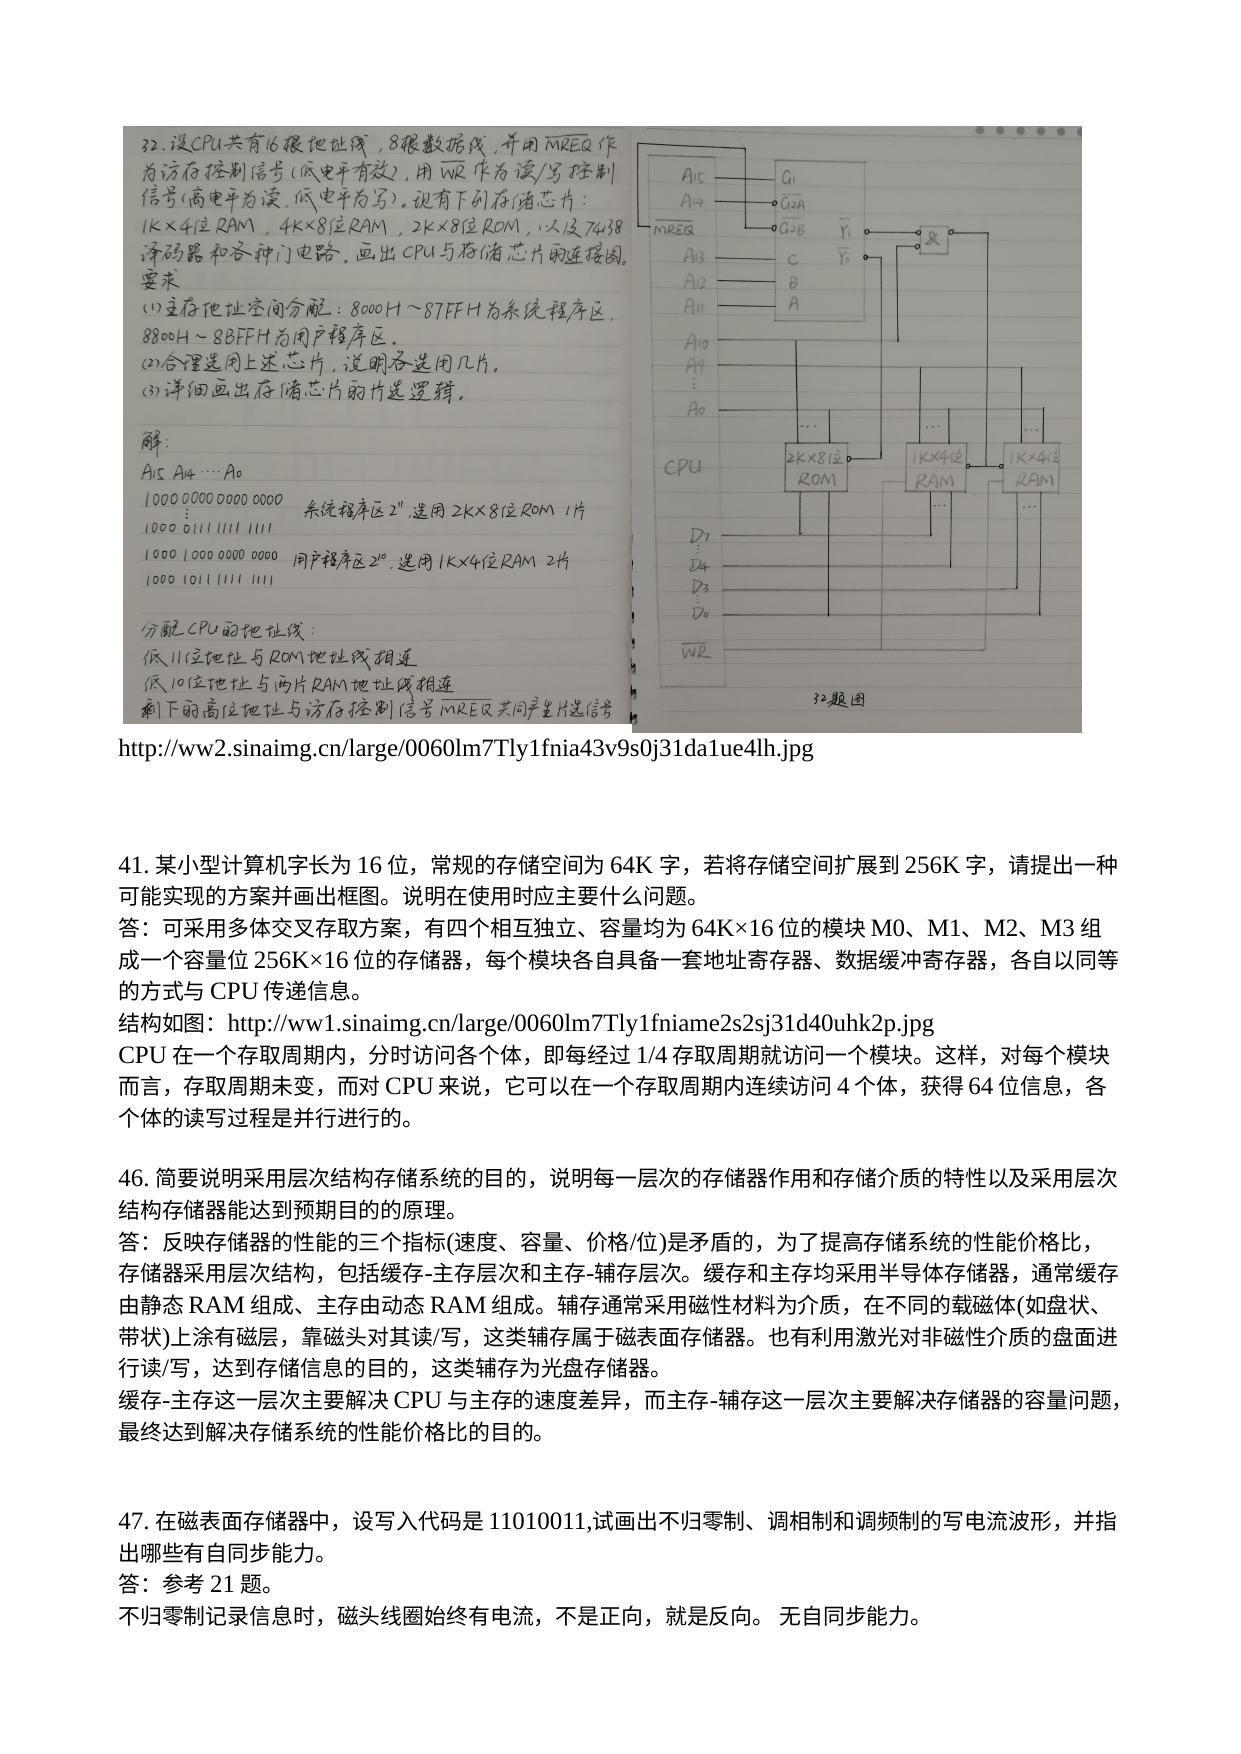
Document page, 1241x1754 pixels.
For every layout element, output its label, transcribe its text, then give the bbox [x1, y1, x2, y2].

text 47. 在磁表面存储器中，设写入代码是11010011,试画出不归零制、调相制和调频制的写电流波形，并指出哪些有自同步能力。 [118, 1504, 1122, 1567]
text 不归零制记录信息时，磁头线圈始终有电流，不是正向，就是反向。 无自同步能力。 [118, 1599, 1122, 1631]
text 46. 简要说明采用层次结构存储系统的目的，说明每一层次的存储器作用和存储介质的特性以及采用层次结构存储器能达到预期目的的原理。 [118, 1161, 1122, 1225]
text 缓存-主存这一层次主要解决CPU与主存的速度差异，而主存-辅存这一层次主要解决存储器的容量问题，最终达到解决存储系统的性能价格比的目的。 [118, 1383, 1122, 1446]
text 结构如图：http://ww1.sinaimg.cn/large/0060lm7Tly1fniame2s2sj31d40uhk2p.jpg [118, 1006, 1122, 1038]
text http://ww2.sinaimg.cn/large/0060lm7Tly1fnia43v9s0j31da1ue4lh.jpg [118, 118, 1122, 761]
text 41. 某小型计算机字长为16位，常规的存储空间为64K 字，若将存储空间扩展到256K字，请提出一种可能实现的方案并画出框图。说明在使用时应主要什么问题。 [118, 848, 1122, 911]
picture [123, 126, 1082, 733]
text CPU在一个存取周期内，分时访问各个体，即每经过1/4存取周期就访问一个模块。这样，对每个模块而言，存取周期未变，而对CPU来说，它可以在一个存取周期内连续访问4个体，获得64位信息，各个体的读写过程是并行进行的。 [118, 1038, 1122, 1133]
text 答：反映存储器的性能的三个指标(速度、容量、价格/位)是矛盾的，为了提高存储系统的性能价格比，存储器采用层次结构，包括缓存-主存层次和主存-辅存层次。缓存和主存均采用半导体存储器，通常缓存由静态RAM组成、主存由动态RAM组成。辅存通常采用磁性材料为介质，在不同的载磁体(如盘状、带状)上涂有磁层，靠磁头对其读/写，这类辅存属于磁表面存储器。也有利用激光对非磁性介质的盘面进行读/写，达到存储信息的目的，这类辅存为光盘存储器。 [118, 1225, 1122, 1383]
text 答：可采用多体交叉存取方案，有四个相互独立、容量均为64K×16位的模块M0、M1、M2、M3组成一个容量位256K×16位的存储器，每个模块各自具备一套地址寄存器、数据缓冲寄存器，各自以同等的方式与CPU传递信息。 [118, 911, 1122, 1006]
text 答：参考21题。 [118, 1567, 1122, 1599]
